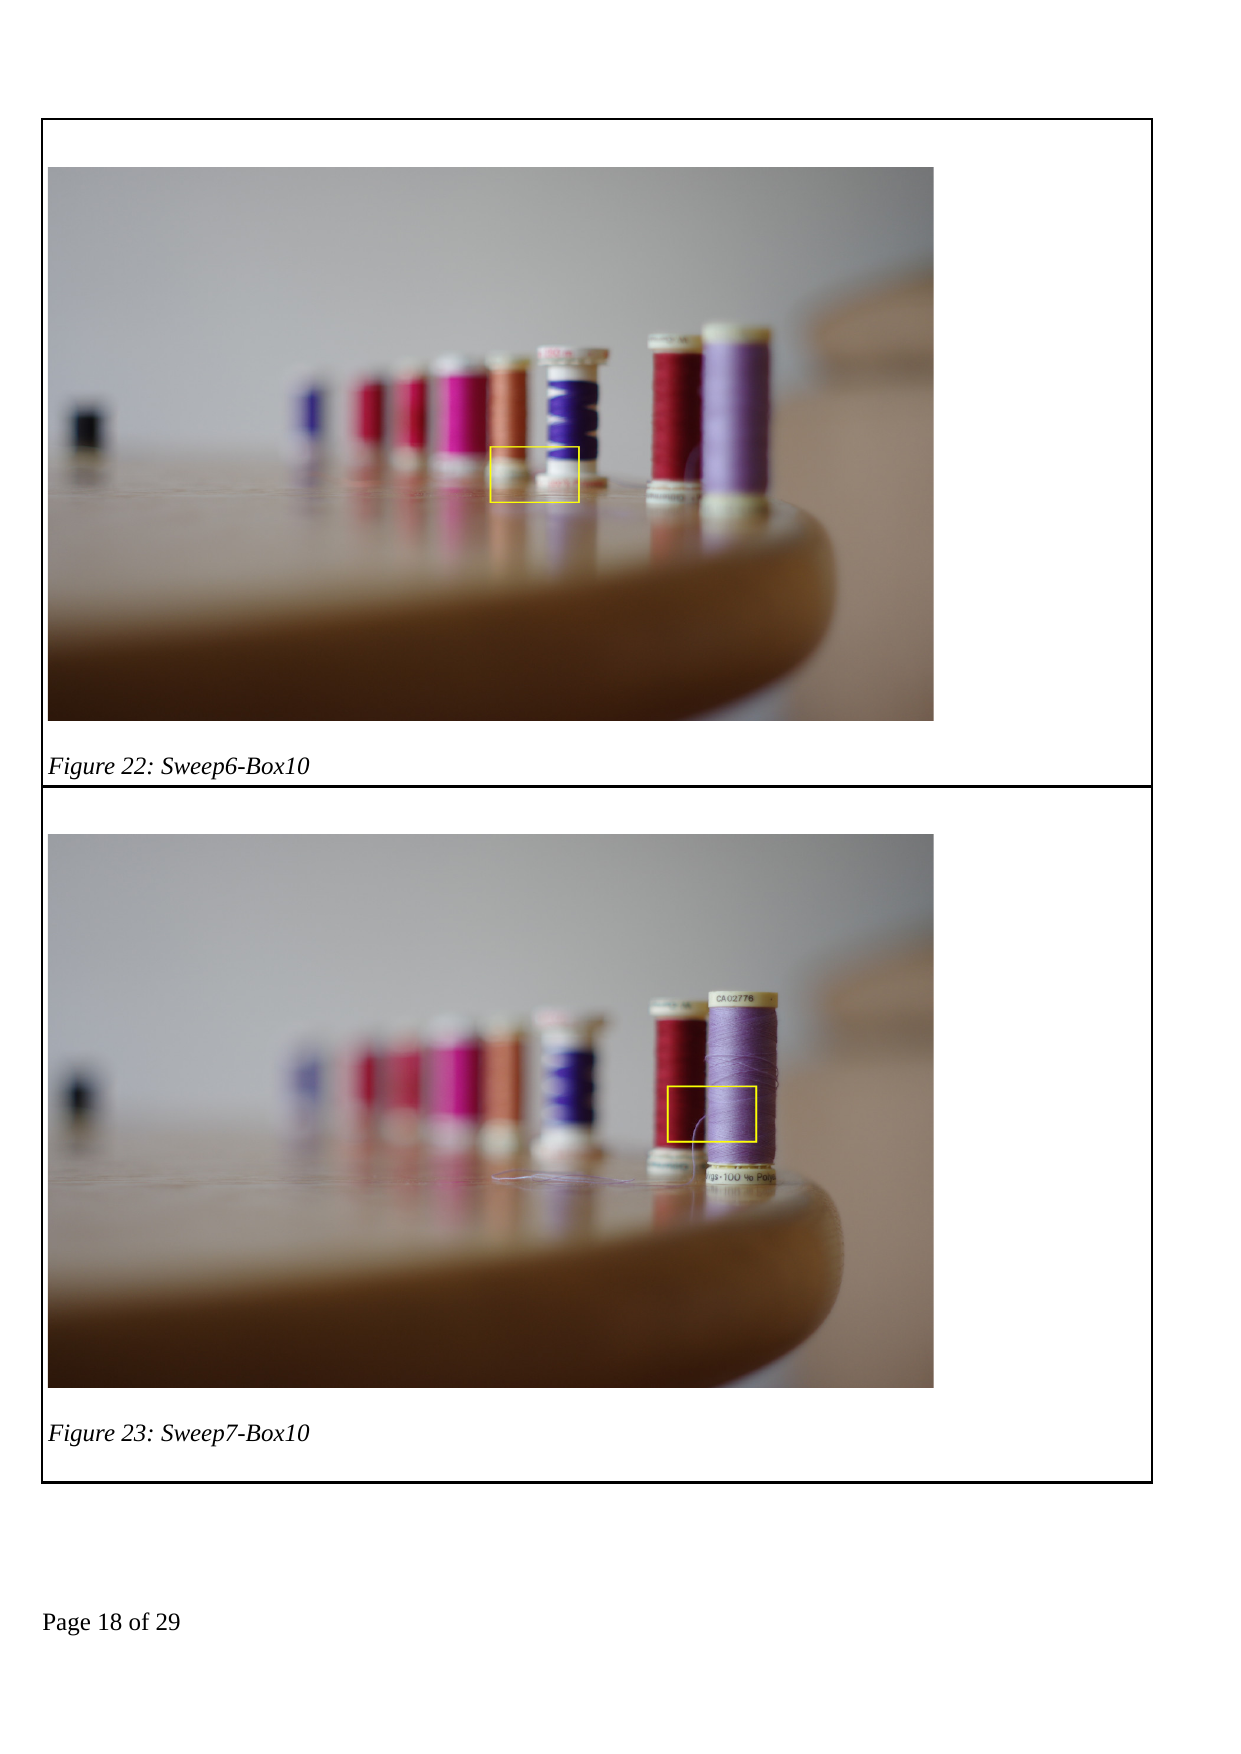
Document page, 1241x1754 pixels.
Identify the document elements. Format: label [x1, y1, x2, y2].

table_header [43, 120, 1151, 785]
table_cell [43, 788, 1151, 1481]
picture [47, 834, 934, 1388]
picture [47, 167, 934, 721]
